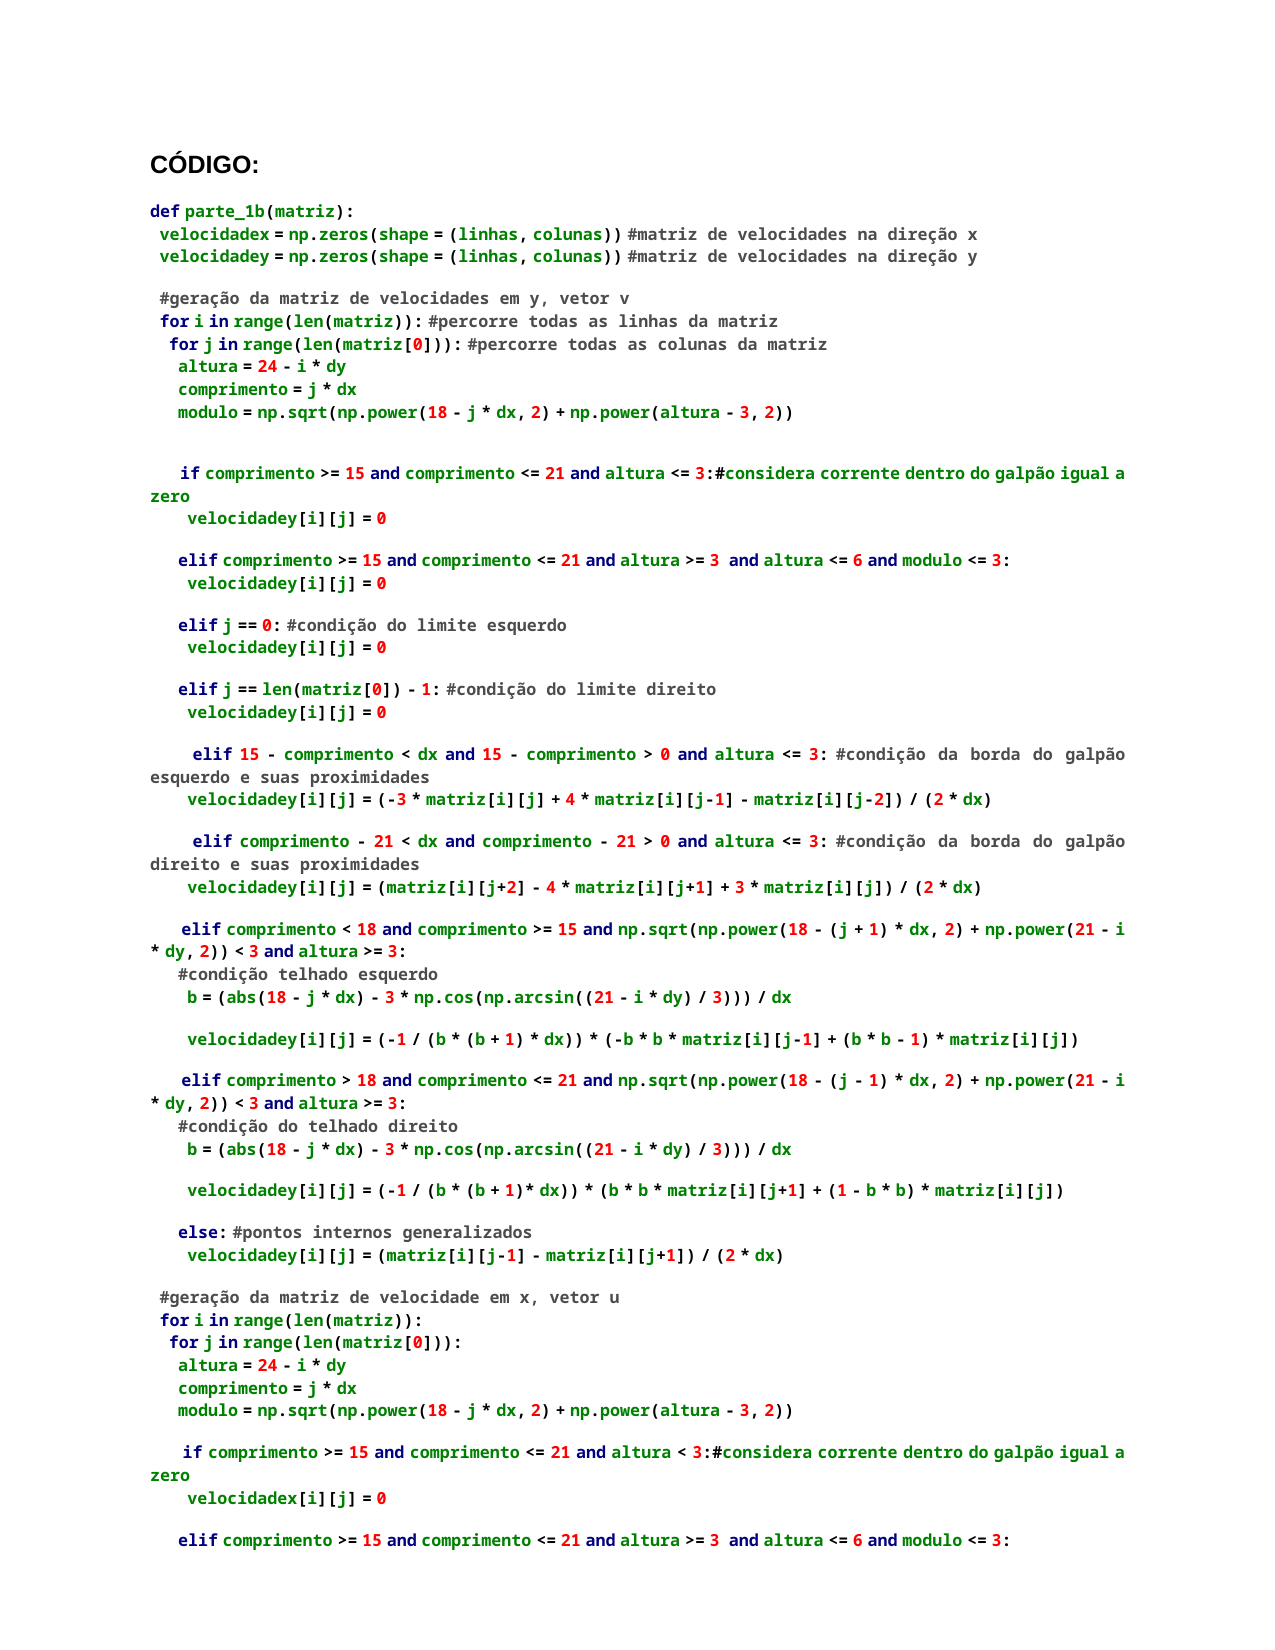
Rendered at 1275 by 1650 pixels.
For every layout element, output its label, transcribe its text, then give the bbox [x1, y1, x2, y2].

text elif comprimento > 18 and comprimento <= 21 and np.sqrt(np.power(18 - (j - 1) * dx, 2) + np.power(21 - i * dy, 2)) < 3 and altura >= 3: [150, 1069, 1125, 1114]
text velocidadey[i][j] = 0 [150, 571, 1125, 594]
text velocidadey[i][j] = (-1 / (b * (b + 1) * dx)) * (-b * b * matriz[i][j-1] + (b * b - 1) * matriz[i][j]) [150, 1027, 1125, 1050]
text elif comprimento < 18 and comprimento >= 15 and np.sqrt(np.power(18 - (j + 1) * dx, 2) + np.power(21 - i * dy, 2)) < 3 and altura >= 3: [150, 917, 1125, 962]
text #geração da matriz de velocidades em y, vetor v [150, 287, 1125, 309]
text velocidadey = np.zeros(shape = (linhas, colunas)) #matriz de velocidades na direção y [150, 245, 1125, 268]
text if comprimento >= 15 and comprimento <= 21 and altura < 3:#considera corrente dentro do galpão igual a zero [150, 1441, 1125, 1486]
text velocidadey[i][j] = (matriz[i][j+2] - 4 * matriz[i][j+1] + 3 * matriz[i][j]) / (2 * dx) [150, 875, 1125, 898]
text comprimento = j * dx [150, 378, 1125, 400]
text velocidadey[i][j] = (-3 * matriz[i][j] + 4 * matriz[i][j-1] - matriz[i][j-2]) / (2 * dx) [150, 788, 1125, 811]
text elif 15 - comprimento < dx and 15 - comprimento > 0 and altura <= 3: #condição da borda do galpão esquerdo e suas proximidades [150, 742, 1125, 788]
text elif comprimento >= 15 and comprimento <= 21 and altura >= 3 and altura <= 6 and modulo <= 3: [150, 1528, 1125, 1551]
text comprimento = j * dx [150, 1376, 1125, 1399]
text b = (abs(18 - j * dx) - 3 * np.cos(np.arcsin((21 - i * dy) / 3))) / dx [150, 1137, 1125, 1160]
text velocidadex = np.zeros(shape = (linhas, colunas)) #matriz de velocidades na direção x [150, 222, 1125, 245]
text #condição do telhado direito [150, 1114, 1125, 1137]
text for i in range(len(matriz)): #percorre todas as linhas da matriz [150, 309, 1125, 332]
text elif comprimento >= 15 and comprimento <= 21 and altura >= 3 and altura <= 6 and modulo <= 3: [150, 549, 1125, 571]
text #geração da matriz de velocidade em x, vetor u [150, 1285, 1125, 1308]
text CÓDIGO: [150, 150, 1125, 179]
text velocidadey[i][j] = (matriz[i][j-1] - matriz[i][j+1]) / (2 * dx) [150, 1243, 1125, 1266]
text modulo = np.sqrt(np.power(18 - j * dx, 2) + np.power(altura - 3, 2)) [150, 400, 1125, 423]
text else: #pontos internos generalizados [150, 1221, 1125, 1243]
text b = (abs(18 - j * dx) - 3 * np.cos(np.arcsin((21 - i * dy) / 3))) / dx [150, 985, 1125, 1008]
text elif j == 0: #condição do limite esquerdo [150, 613, 1125, 636]
text altura = 24 - i * dy [150, 355, 1125, 378]
text velocidadey[i][j] = 0 [150, 636, 1125, 659]
text elif j == len(matriz[0]) - 1: #condição do limite direito [150, 678, 1125, 701]
text def parte_1b(matriz): [150, 199, 1125, 222]
text for j in range(len(matriz[0])): [150, 1331, 1125, 1353]
text velocidadey[i][j] = 0 [150, 507, 1125, 529]
text altura = 24 - i * dy [150, 1353, 1125, 1376]
text elif comprimento - 21 < dx and comprimento - 21 > 0 and altura <= 3: #condição da borda do galpão direito e suas proximidades [150, 830, 1125, 875]
text velocidadey[i][j] = 0 [150, 701, 1125, 723]
text if comprimento >= 15 and comprimento <= 21 and altura <= 3:#considera corrente dentro do galpão igual a zero [150, 461, 1125, 507]
text modulo = np.sqrt(np.power(18 - j * dx, 2) + np.power(altura - 3, 2)) [150, 1399, 1125, 1422]
text velocidadex[i][j] = 0 [150, 1486, 1125, 1509]
text #condição telhado esquerdo [150, 962, 1125, 985]
text for i in range(len(matriz)): [150, 1308, 1125, 1331]
text velocidadey[i][j] = (-1 / (b * (b + 1)* dx)) * (b * b * matriz[i][j+1] + (1 - b * b) * matriz[i][j]) [150, 1179, 1125, 1202]
text for j in range(len(matriz[0])): #percorre todas as colunas da matriz [150, 332, 1125, 355]
